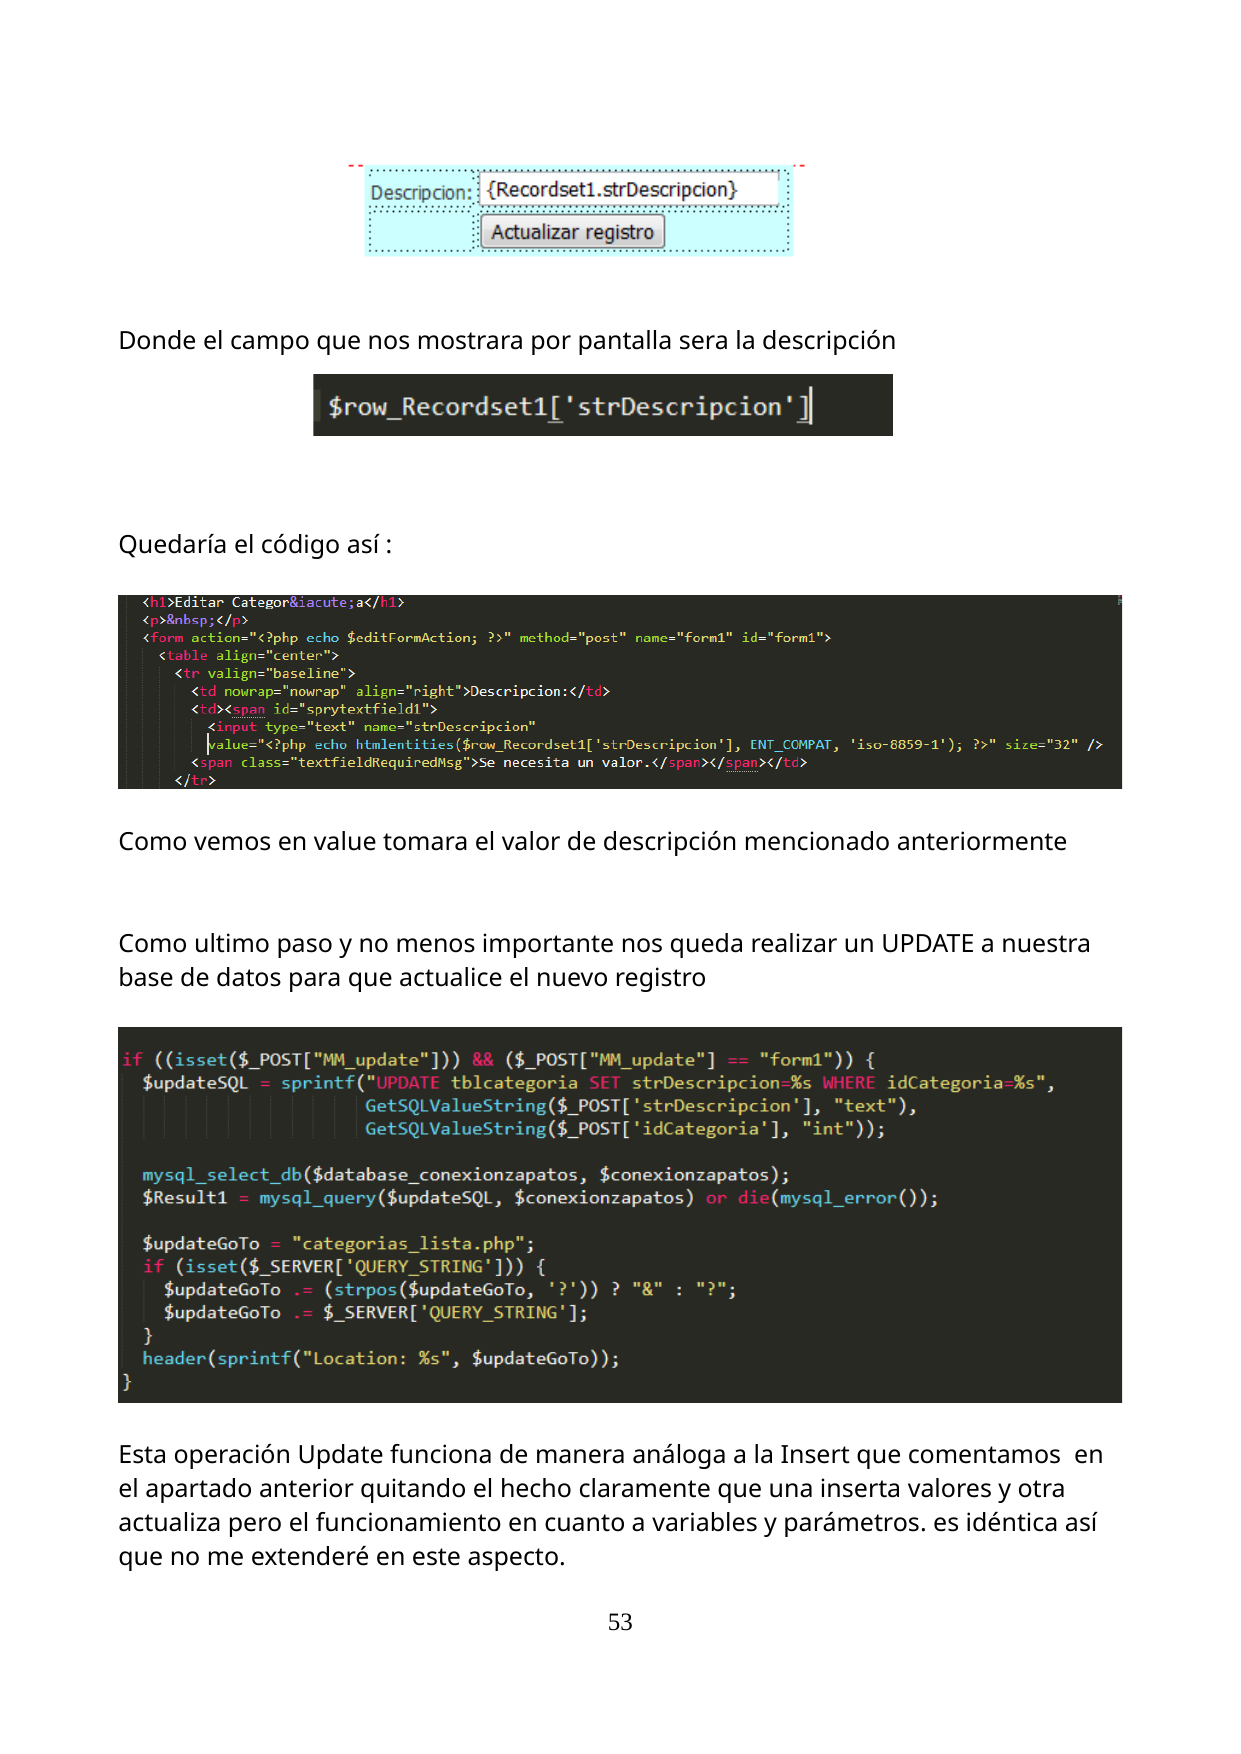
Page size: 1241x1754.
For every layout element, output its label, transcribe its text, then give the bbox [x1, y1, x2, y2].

picture [118, 595, 1123, 789]
picture [346, 129, 808, 274]
text Esta operación Update funciona de manera análoga a la Insert que comentamos en el apartado anterior quitando el hecho claramente que una inserta valores y otra actualiza pero el funcionamiento en cuanto a variables y parámetros. es idéntica así que no me extenderé en este aspecto. [118, 1437, 1122, 1573]
text Como vemos en value tomara el valor de descripción mencionado anteriormente [118, 823, 1122, 857]
text Quedaría el código así : [118, 527, 1122, 561]
text Donde el campo que nos mostrara por pantalla sera la descripción [118, 322, 1122, 357]
picture [118, 1027, 1123, 1403]
text Como ultimo paso y no menos importante nos queda realizar un UPDATE a nuestra base de datos para que actualice el nuevo registro [118, 925, 1122, 993]
picture [313, 374, 893, 436]
